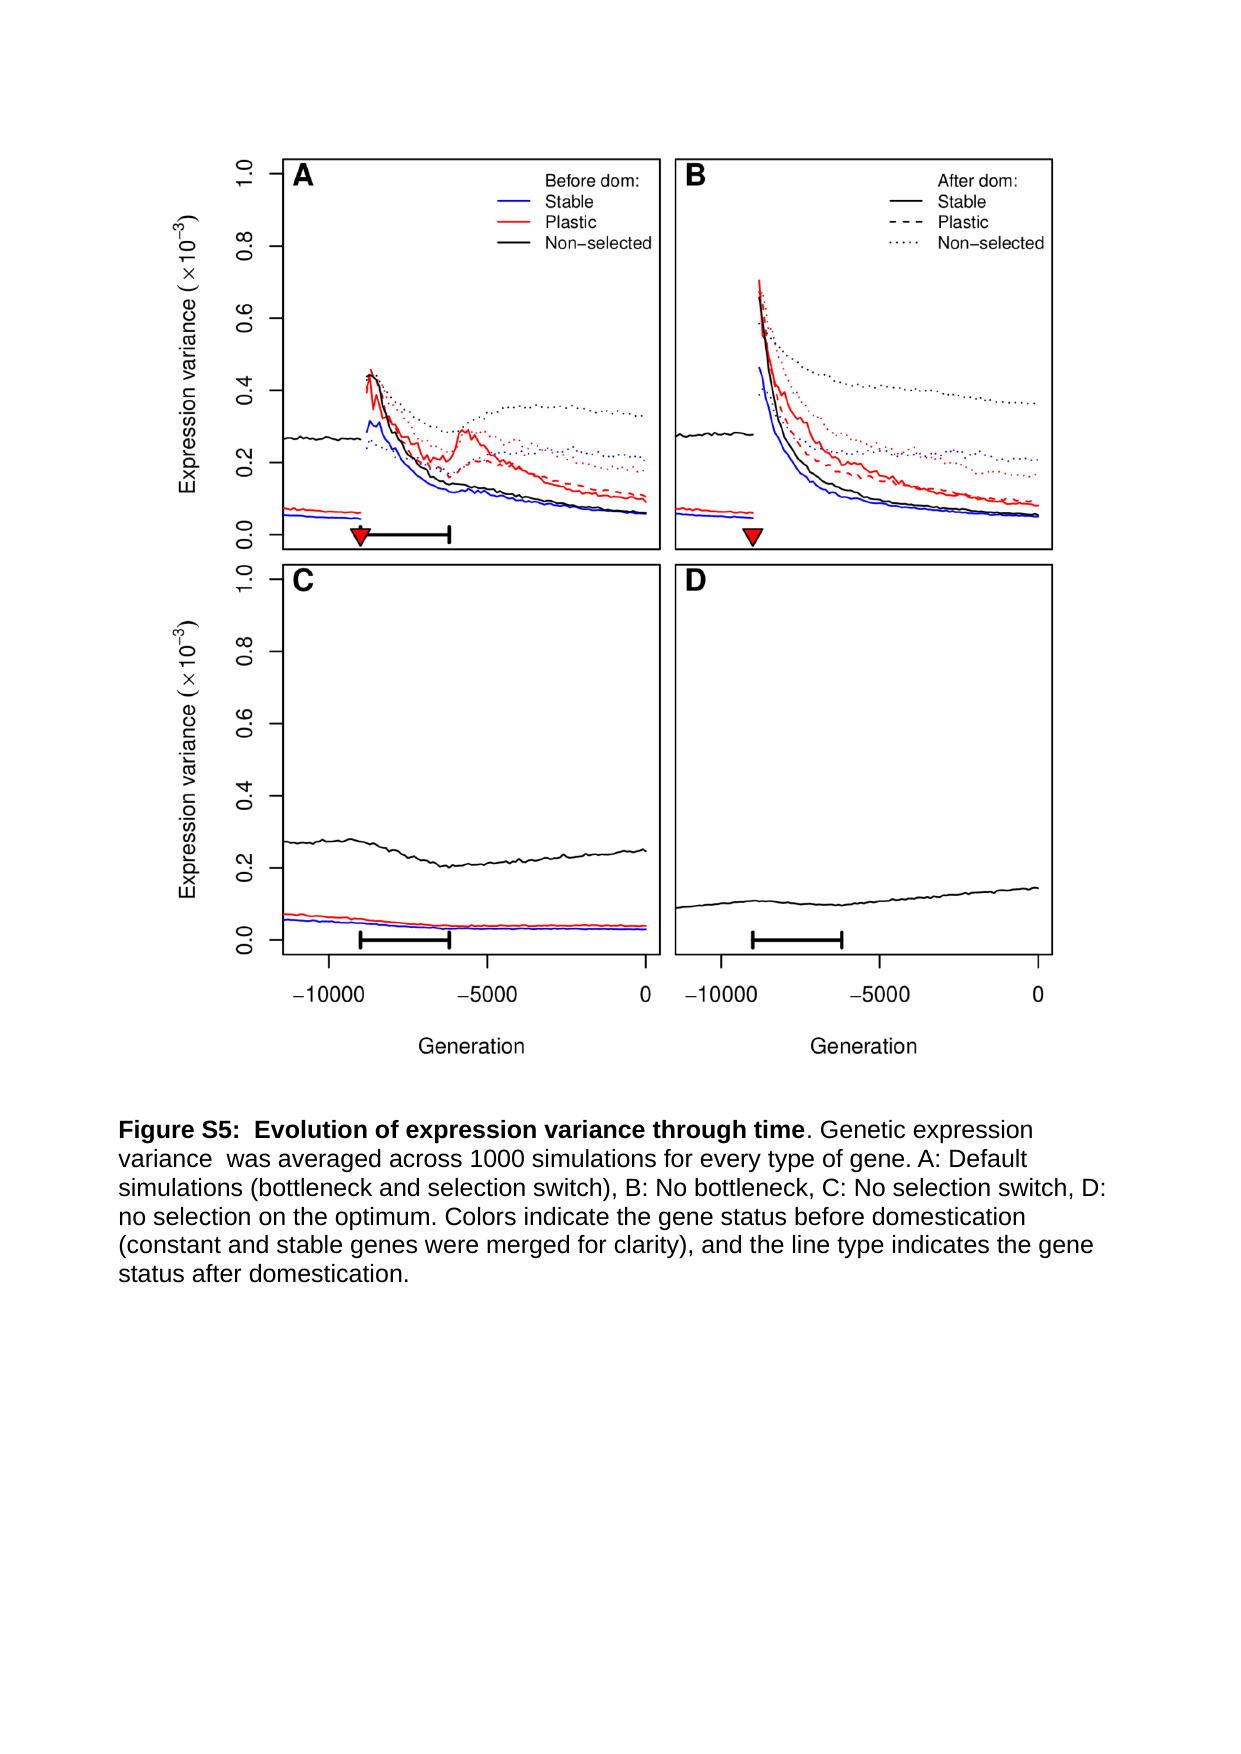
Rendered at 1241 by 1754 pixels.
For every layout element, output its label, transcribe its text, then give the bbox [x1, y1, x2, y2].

picture [150, 146, 1091, 1087]
text Figure S5: Evolution of expression variance through time. Genetic expression variance was averaged across 1000 simulations for every type of gene. A: Default simulations (bottleneck and selection switch), B: No bottleneck, C: No selection switch, D: no selection on the optimum. Colors indicate the gene status before domestication (constant and stable genes were merged for clarity), and the line type indicates the gene status after domestication. [118, 1115, 1122, 1288]
